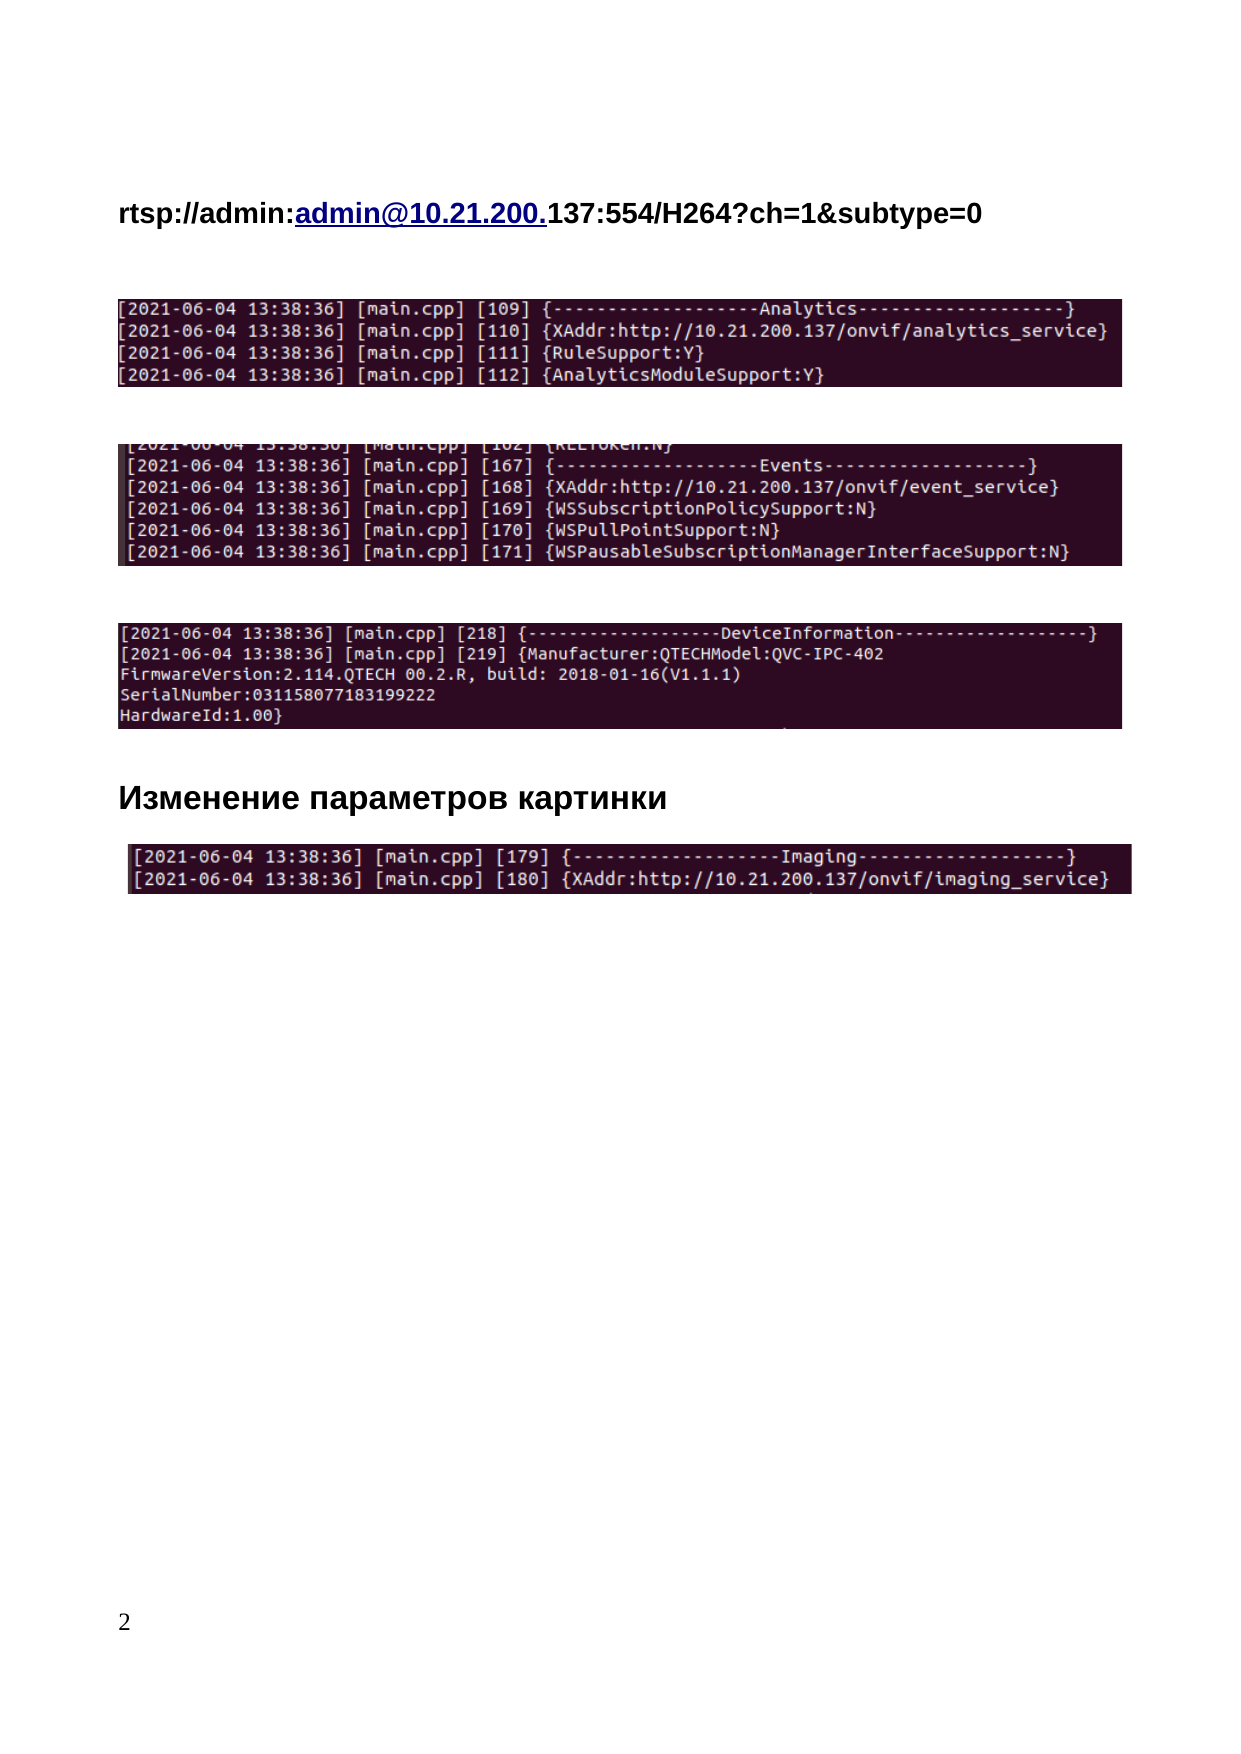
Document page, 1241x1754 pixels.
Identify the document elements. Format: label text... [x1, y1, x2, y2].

picture [118, 444, 1123, 566]
picture [118, 623, 1123, 729]
picture [118, 299, 1123, 387]
subtitle Изменение параметров картинки [118, 778, 1122, 817]
subtitle rtsp://admin:admin@10.21.200.137:554/H264?ch=1&subtype=0 [118, 196, 1122, 230]
picture [127, 844, 1132, 894]
